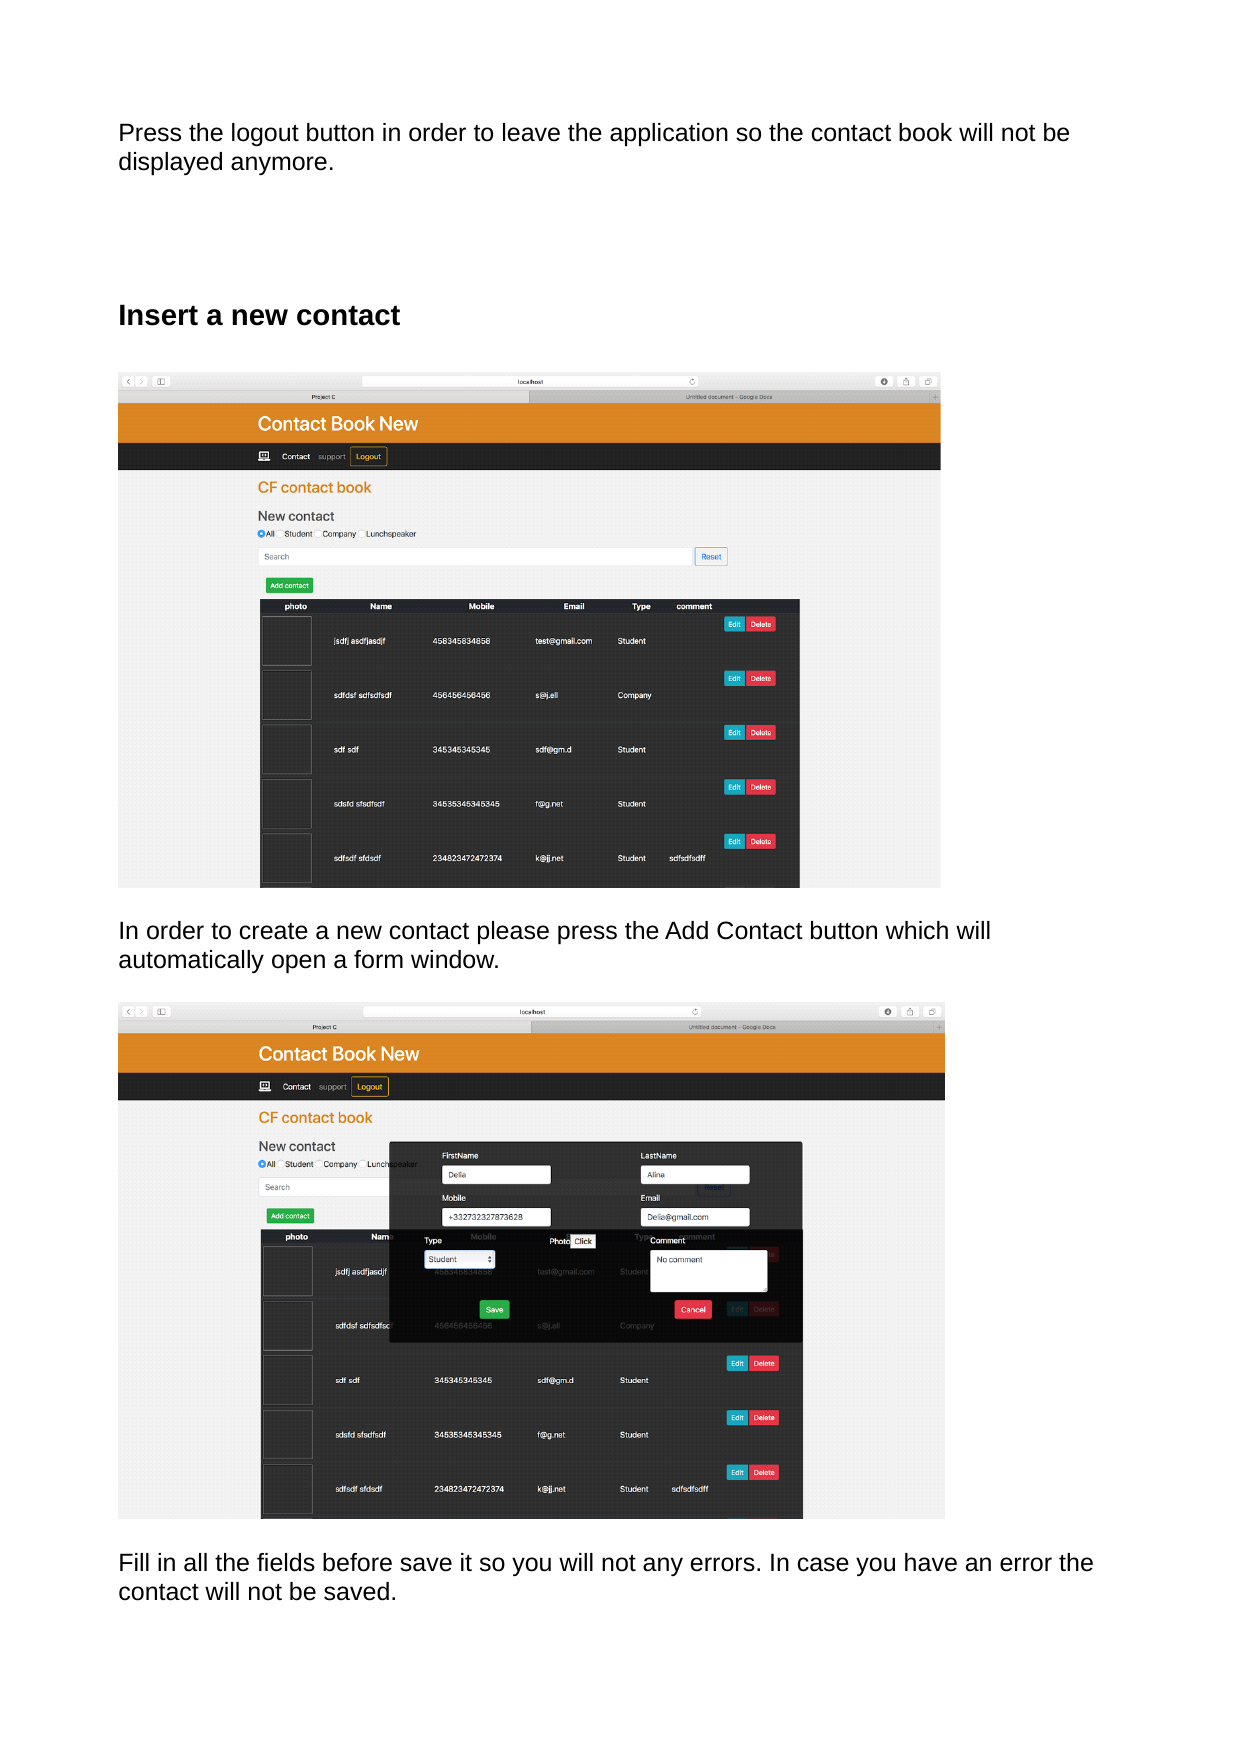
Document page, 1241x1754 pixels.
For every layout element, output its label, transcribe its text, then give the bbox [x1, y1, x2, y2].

text In order to create a new contact please press the Add Contact button which will automatically open a form window. [118, 916, 1122, 973]
text Fill in all the fields before save it so you will not any errors. In case you have an error the contact will not be saved. [118, 1548, 1122, 1605]
subtitle Insert a new contact [118, 298, 1122, 331]
text Press the logout button in order to leave the application so the contact book will not be displayed anymore. [118, 118, 1122, 176]
